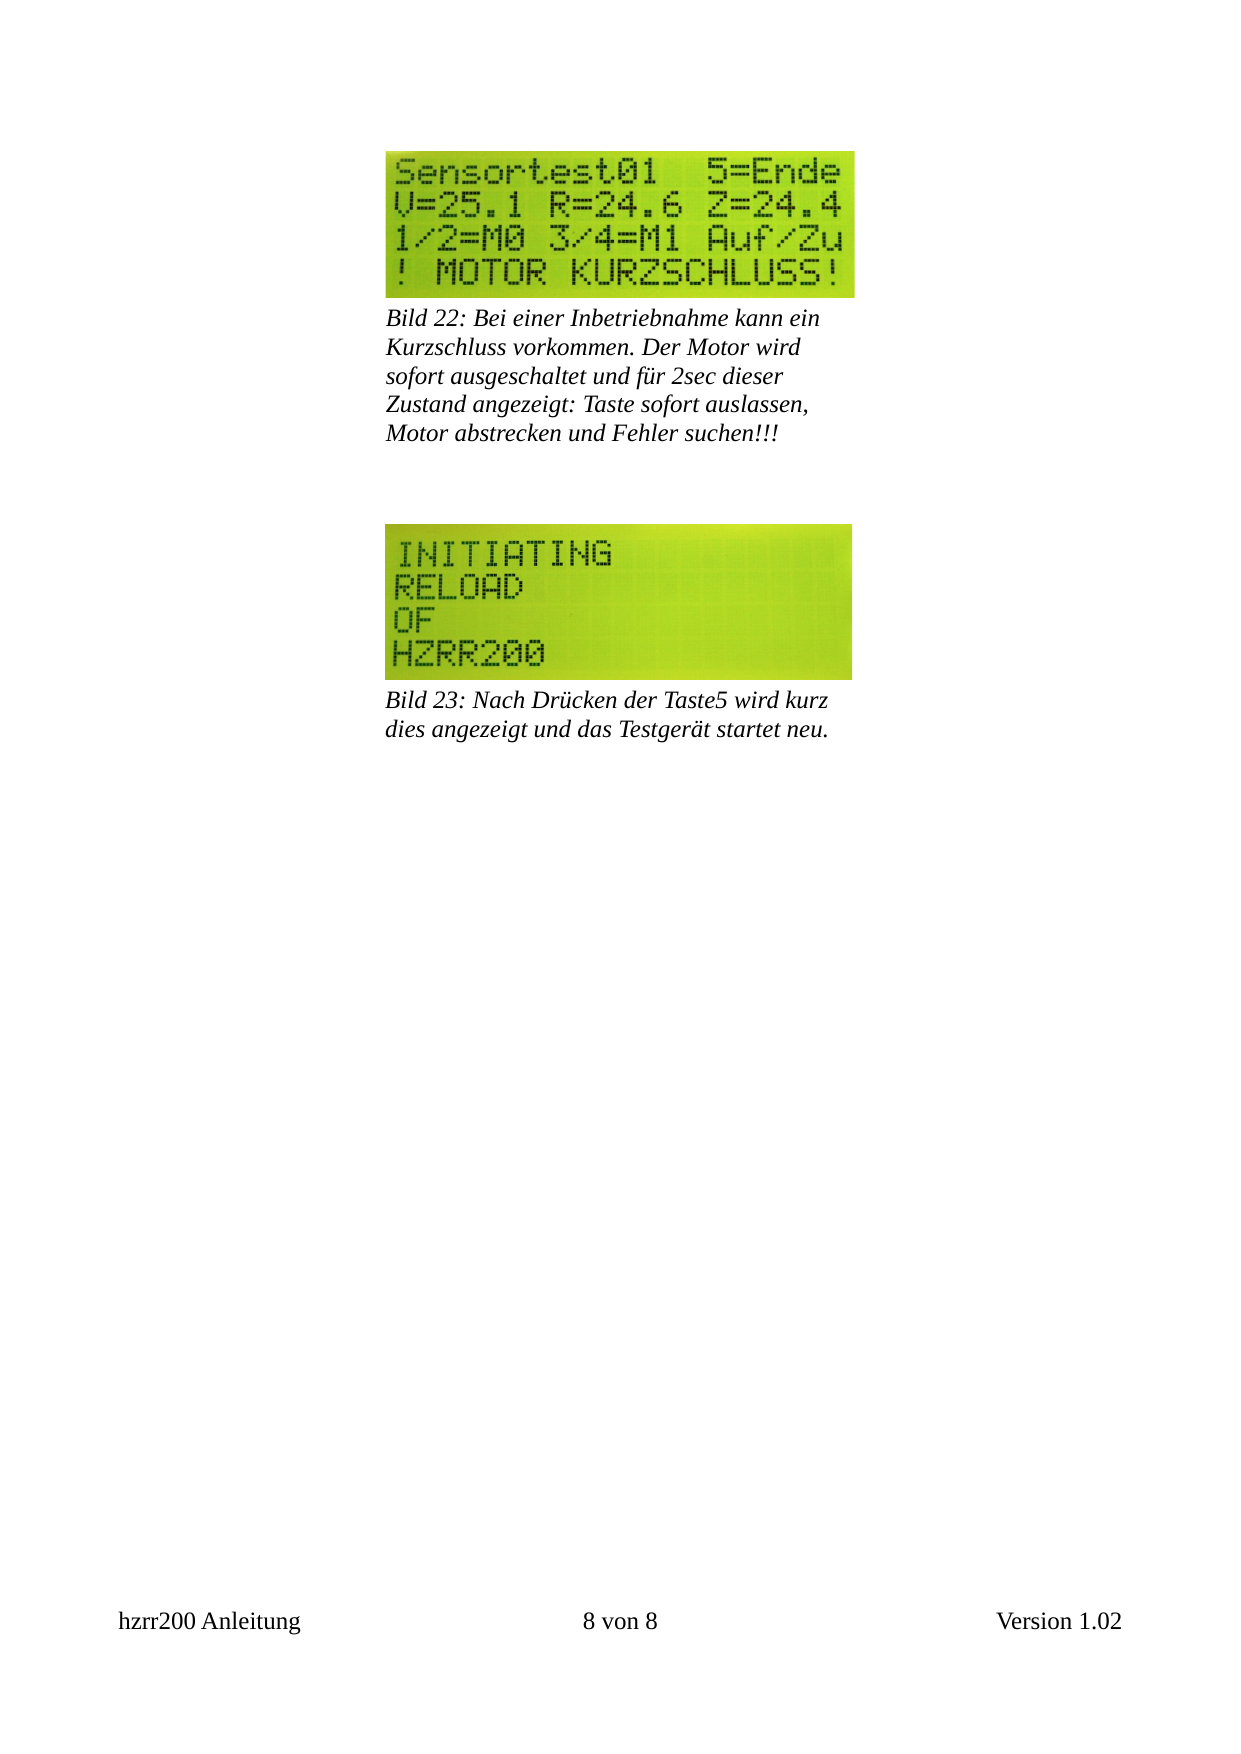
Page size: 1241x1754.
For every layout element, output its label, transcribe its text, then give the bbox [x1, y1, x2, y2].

text Bild 22: Bei einer Inbetriebnahme kann ein Kurzschluss vorkommen. Der Motor wird sofort ausgeschaltet und für 2sec dieser Zustand angezeigt: Taste sofort auslassen, Motor abstrecken und Fehler suchen!!! [386, 298, 854, 447]
picture [385, 151, 855, 298]
text Bild 23: Nach Drücken der Taste5 wird kurz dies angezeigt und das Testgerät startet neu. [385, 680, 852, 743]
picture [385, 524, 853, 680]
